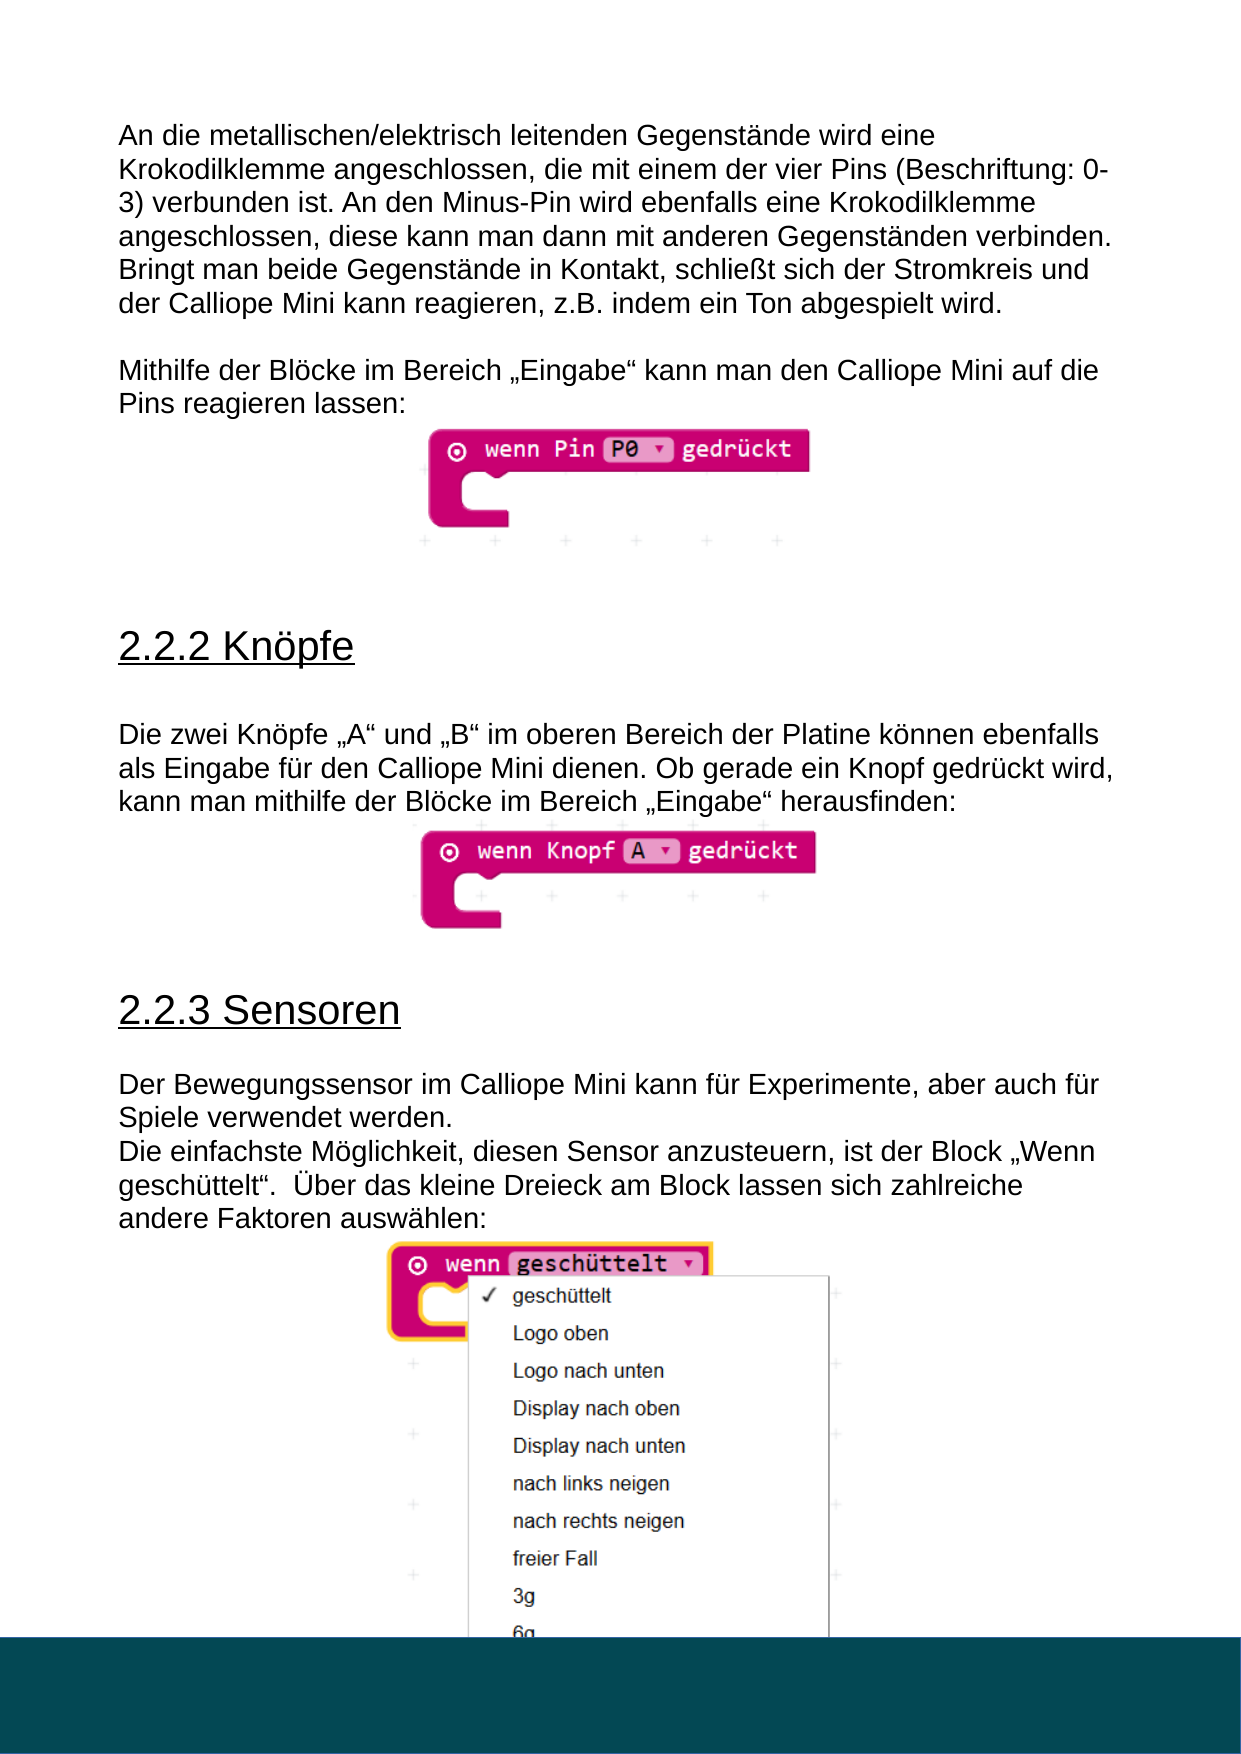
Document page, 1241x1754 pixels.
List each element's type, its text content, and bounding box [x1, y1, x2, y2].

text 2.2.2 Knöpfe [118, 621, 1122, 669]
text An die metallischen/elektrisch leitenden Gegenstände wird eine Krokodilklemme angeschlossen, die mit einem der vier Pins (Beschriftung: 0-3) verbunden ist. An den Minus-Pin wird ebenfalls eine Krokodilklemme angeschlossen, diese kann man dann mit anderen Gegenständen verbinden. Bringt man beide Gegenstände in Kontakt, schließt sich der Stromkreis und der Calliope Mini kann reagieren, z.B. indem ein Ton abgespielt wird. [118, 118, 1122, 319]
text Der Bewegungssensor im Calliope Mini kann für Experimente, aber auch für Spiele verwendet werden. [118, 1067, 1122, 1134]
text Die einfachste Möglichkeit, diesen Sensor anzusteuern, ist der Block „Wenn geschüttelt“. Über das kleine Dreieck am Block lassen sich zahlreiche andere Faktoren auswählen: [118, 1134, 1122, 1234]
text Mithilfe der Blöcke im Bereich „Eingabe“ kann man den Calliope Mini auf die Pins reagieren lassen: [118, 353, 1122, 420]
picture [412, 420, 828, 549]
text 2.2.3 Sensoren [118, 985, 1122, 1033]
text Die zwei Knöpfe „A“ und „B“ im oberen Bereich der Platine können ebenfalls als Eingabe für den Calliope Mini dienen. Ob gerade ein Knopf gedrückt wird, kann man mithilfe der Blöcke im Bereich „Eingabe“ herausfinden: [118, 717, 1122, 818]
picture [379, 1234, 861, 1637]
picture [412, 817, 828, 939]
